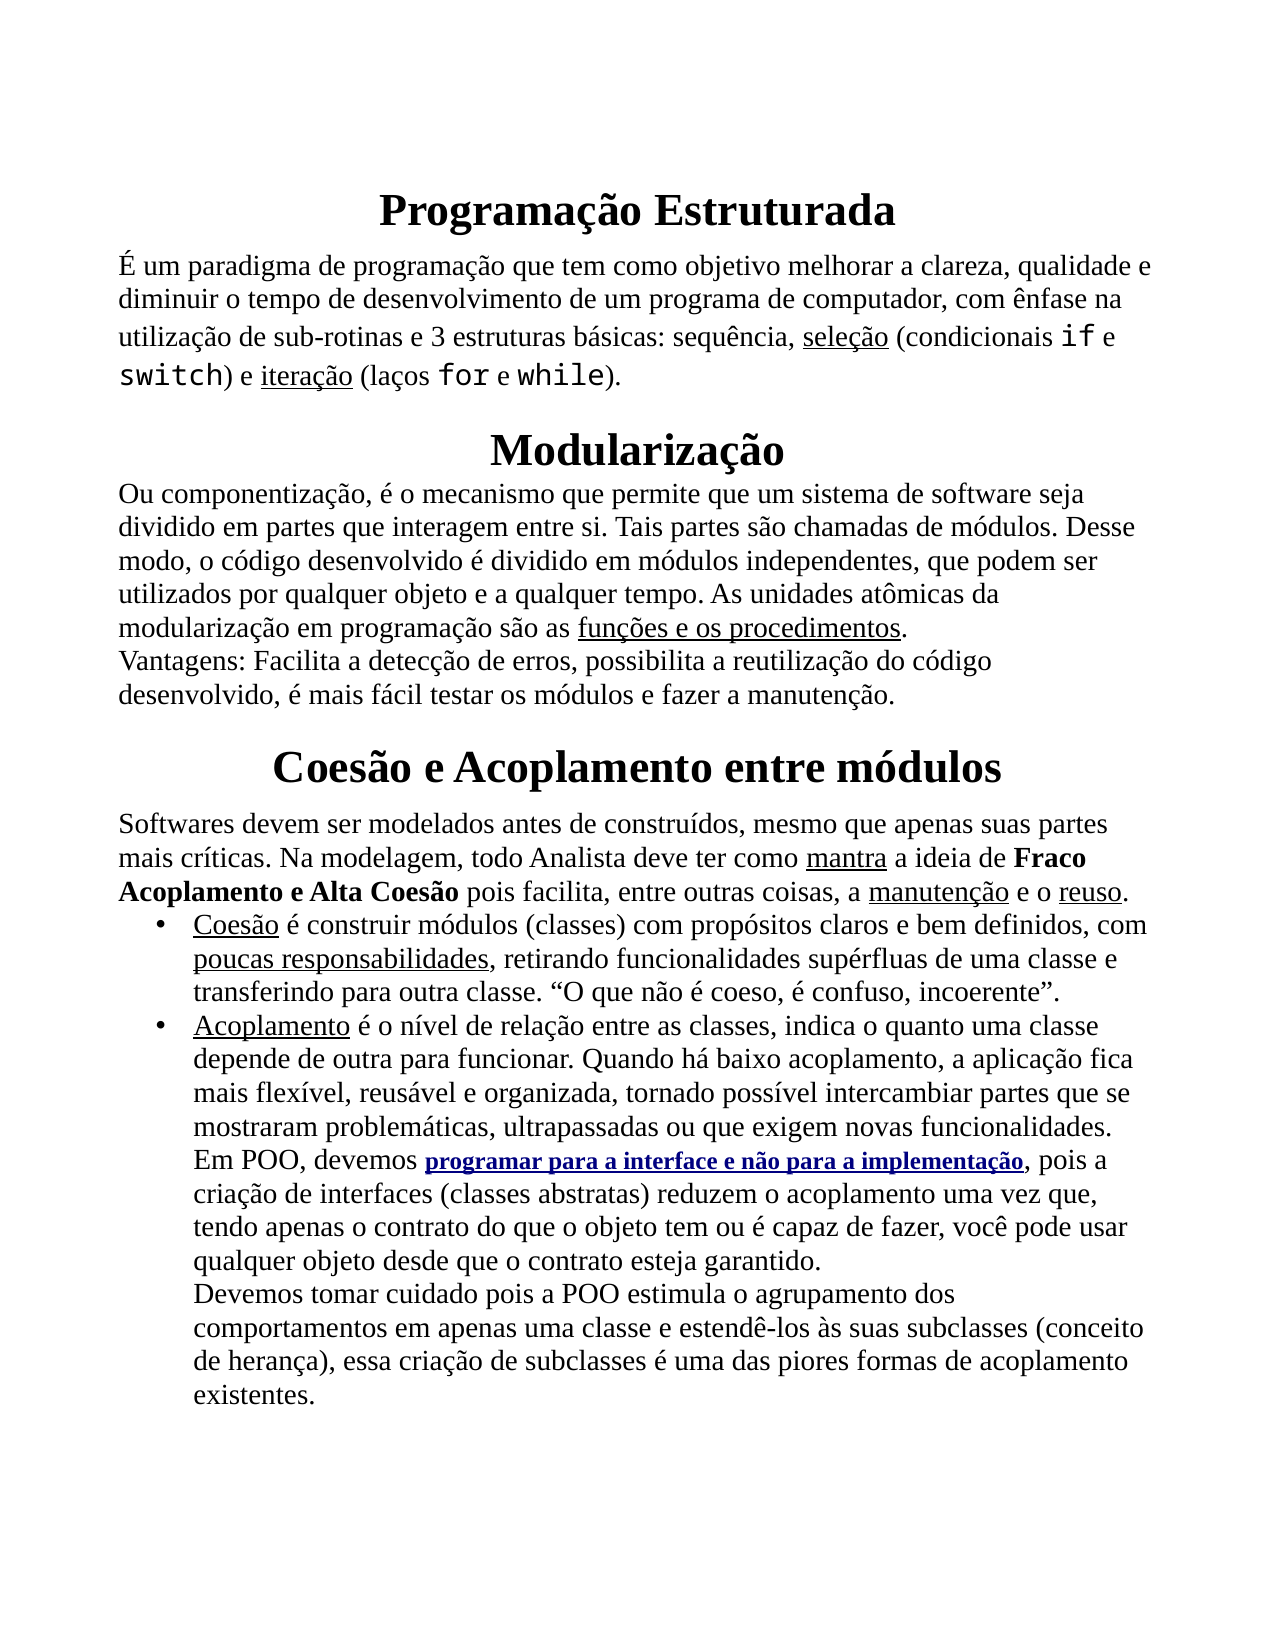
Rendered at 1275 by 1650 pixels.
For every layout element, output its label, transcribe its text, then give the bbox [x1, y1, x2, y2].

text Modularização [118, 423, 1157, 476]
subtitle Programação Estruturada [118, 183, 1157, 235]
list Coesão é construir módulos (classes) com propósitos claros e bem definidos, com poucas responsabilidades, retirando funcionalidades supérfluas de uma classe e transferindo para outra classe. “O que não é coeso, é confuso, incoerente”. [156, 907, 1157, 1008]
text Coesão e Acoplamento entre módulos [118, 739, 1157, 792]
text Softwares devem ser modelados antes de construídos, mesmo que apenas suas partes mais críticas. Na modelagem, todo Analista deve ter como mantra a ideia de Fraco Acoplamento e Alta Coesão pois facilita, entre outras coisas, a manutenção e o reuso. [118, 807, 1157, 907]
text É um paradigma de programação que tem como objetivo melhorar a clareza, qualidade e diminuir o tempo de desenvolvimento de um programa de computador, com ênfase na utilização de sub-rotinas e 3 estruturas básicas: sequência, seleção (condicionais if e switch) e iteração (laços for e while). [118, 248, 1157, 423]
text Ou componentização, é o mecanismo que permite que um sistema de software seja dividido em partes que interagem entre si. Tais partes são chamadas de módulos. Desse modo, o código desenvolvido é dividido em módulos independentes, que podem ser utilizados por qualquer objeto e a qualquer tempo. As unidades atômicas da modularização em programação são as funções e os procedimentos. Vantagens: Facilita a detecção de erros, possibilita a reutilização do código desenvolvido, é mais fácil testar os módulos e fazer a manutenção. [118, 476, 1157, 739]
list Acoplamento é o nível de relação entre as classes, indica o quanto uma classe depende de outra para funcionar. Quando há baixo acoplamento, a aplicação fica mais flexível, reusável e organizada, tornado possível intercambiar partes que se mostraram problemáticas, ultrapassadas ou que exigem novas funcionalidades. Em POO, devemos programar para a interface e não para a implementação, pois a criação de interfaces (classes abstratas) reduzem o acoplamento uma vez que, tendo apenas o contrato do que o objeto tem ou é capaz de fazer, você pode usar qualquer objeto desde que o contrato esteja garantido. Devemos tomar cuidado pois a POO estimula o agrupamento dos comportamentos em apenas uma classe e estendê-los às suas subclasses (conceito de herança), essa criação de subclasses é uma das piores formas de acoplamento existentes. [156, 1008, 1157, 1411]
